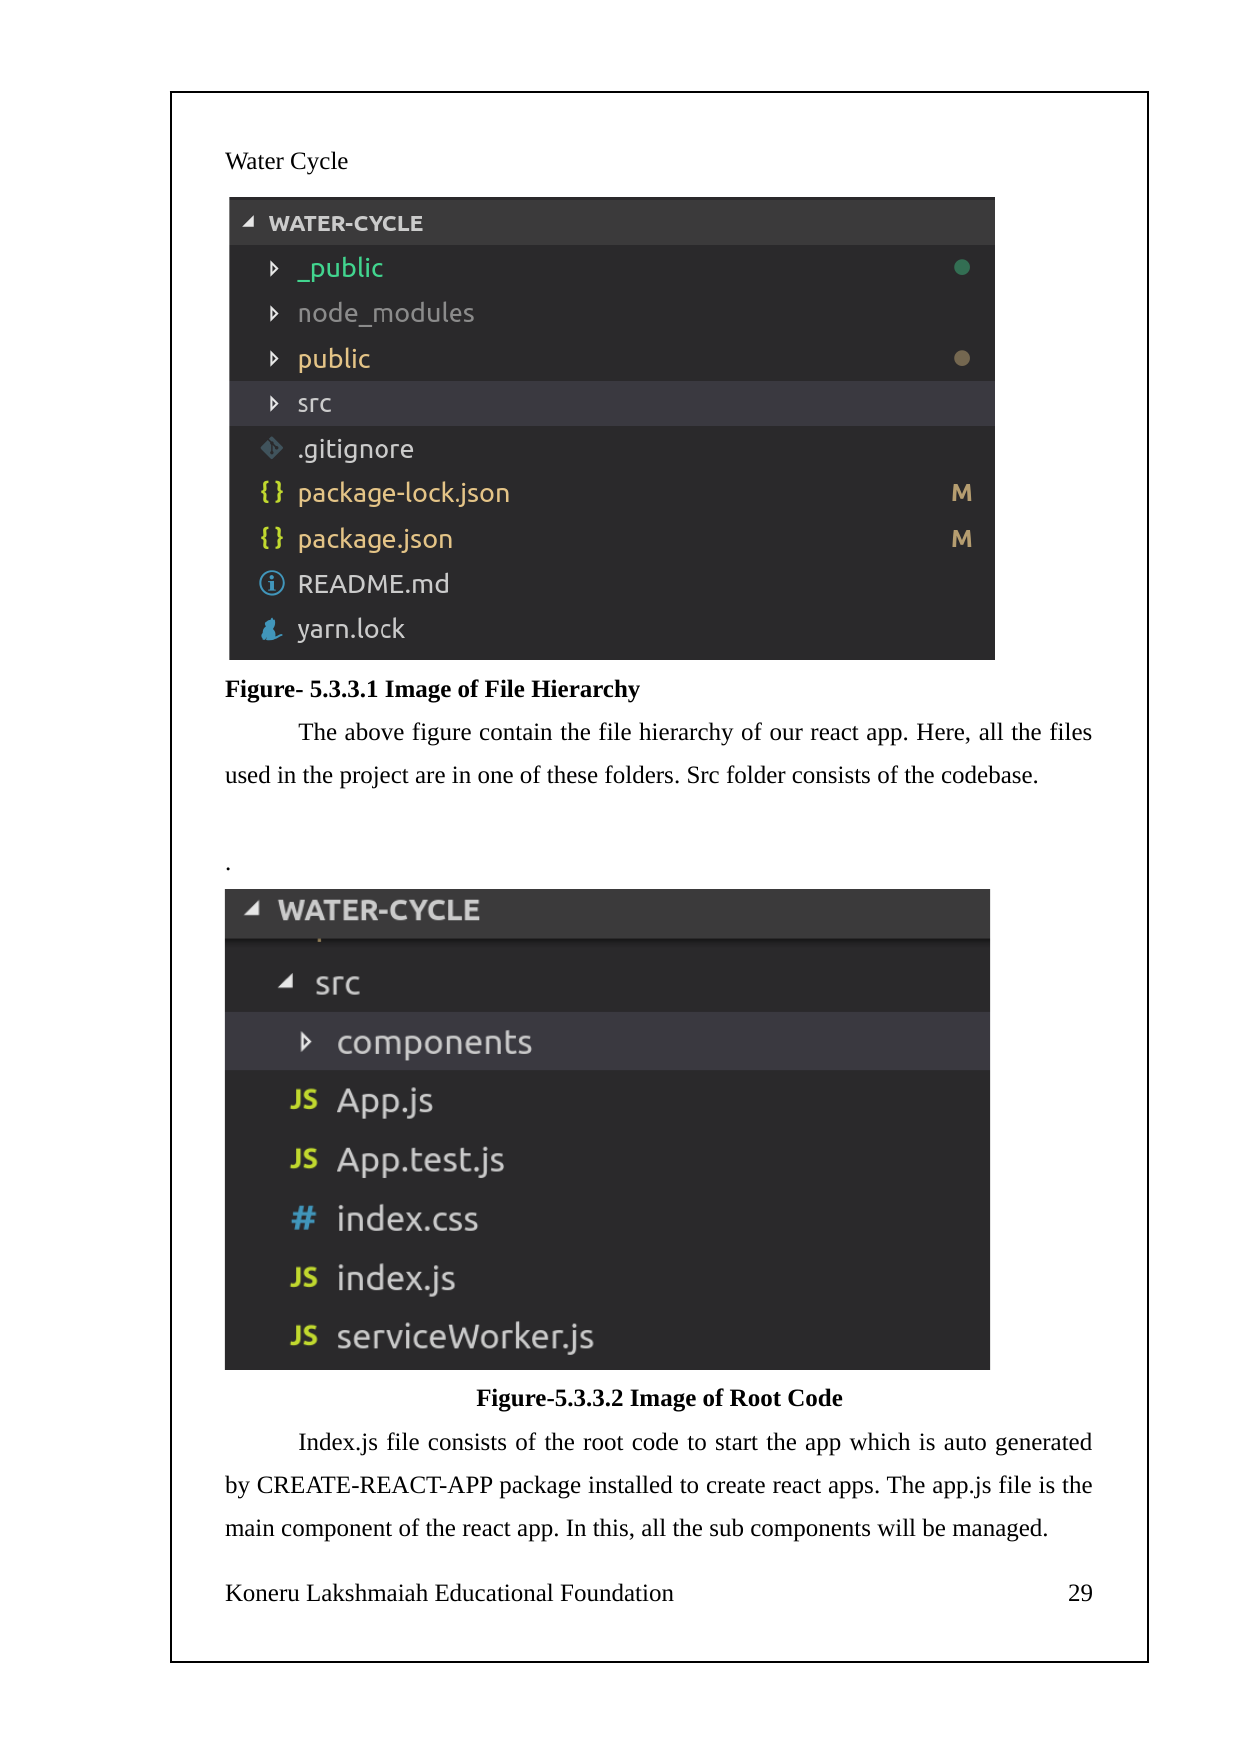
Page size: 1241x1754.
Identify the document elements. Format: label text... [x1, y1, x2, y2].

picture [224, 889, 991, 1370]
text Figure-5.3.3.2 Image of Root Code [225, 890, 1094, 1412]
text Index.js file consists of the root code to start the app which is auto generated by CREATE-REACT-APP package installed to create react apps. The app.js file is the main component of the react app. In this, all the sub components will be managed. [225, 1427, 1094, 1542]
text . [225, 847, 1094, 875]
text The above figure contain the file hierarchy of our react app. Here, all the files used in the project are in one of these folders. Src folder consists of the codebase. [225, 717, 1094, 789]
picture [229, 197, 995, 660]
text Figure- 5.3.3.1 Image of File Hierarchy [225, 205, 1094, 703]
